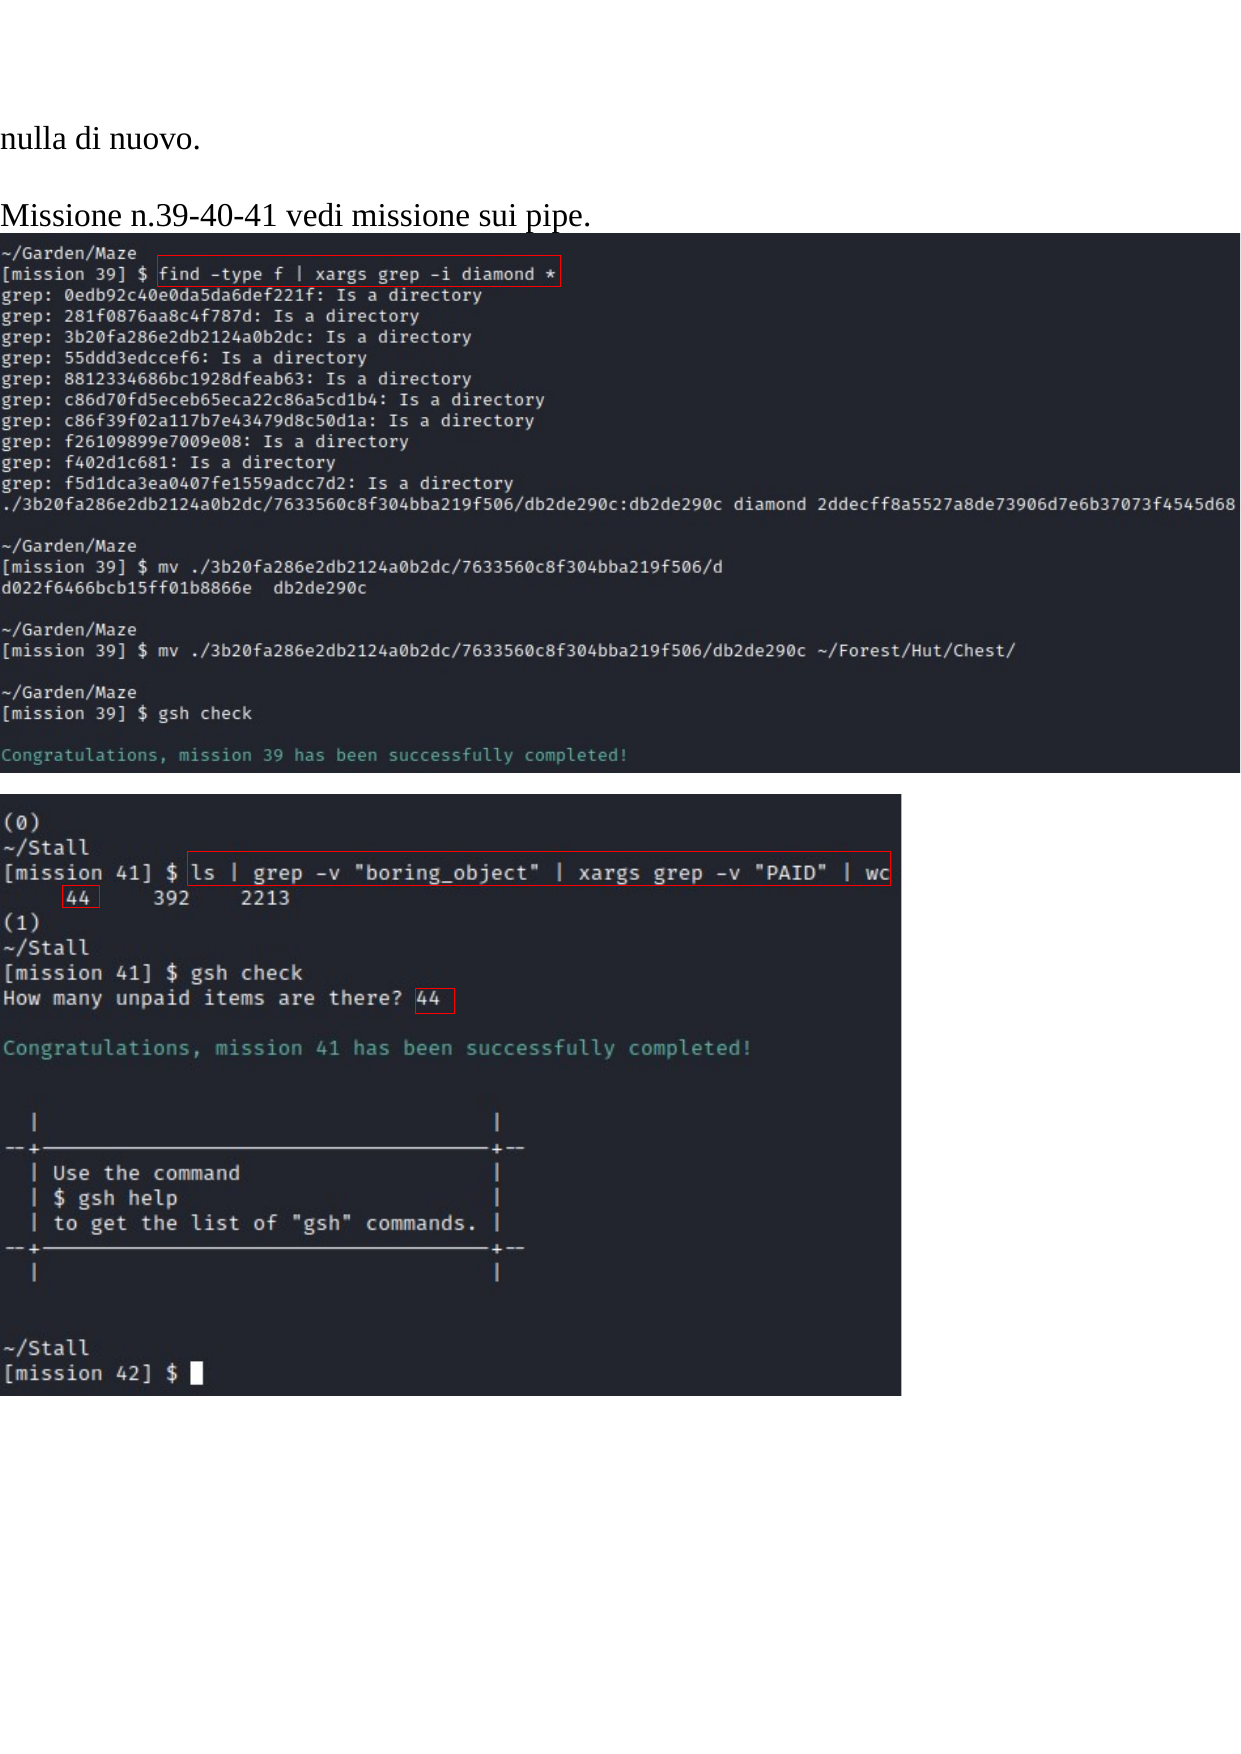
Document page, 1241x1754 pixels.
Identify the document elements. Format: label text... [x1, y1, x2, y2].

text nulla di nuovo. [0, 118, 1240, 156]
picture [0, 794, 902, 1396]
text Missione n.39-40-41 vedi missione sui pipe. [0, 195, 1240, 233]
picture [0, 233, 1241, 773]
